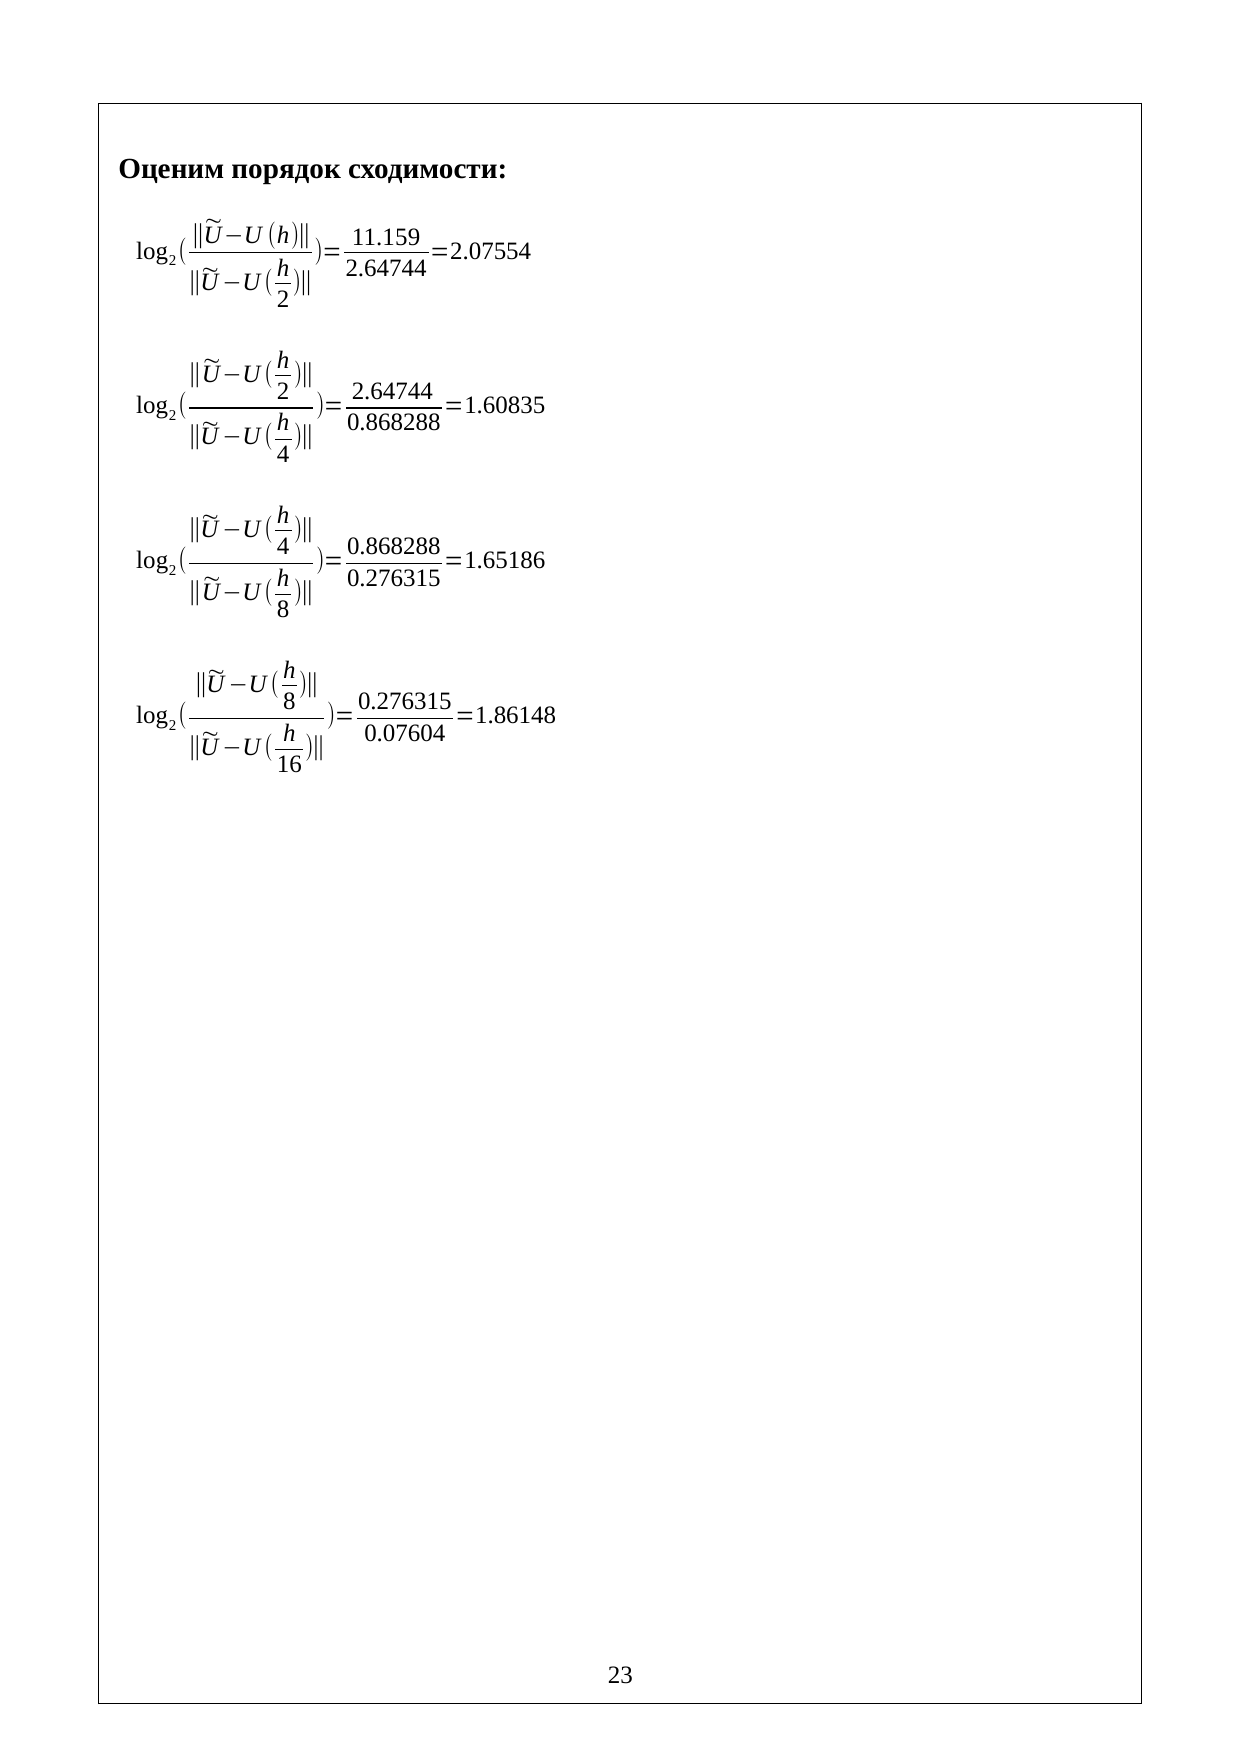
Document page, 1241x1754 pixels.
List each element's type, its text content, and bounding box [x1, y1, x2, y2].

list Оценим порядок сходимости: [118, 152, 1137, 185]
